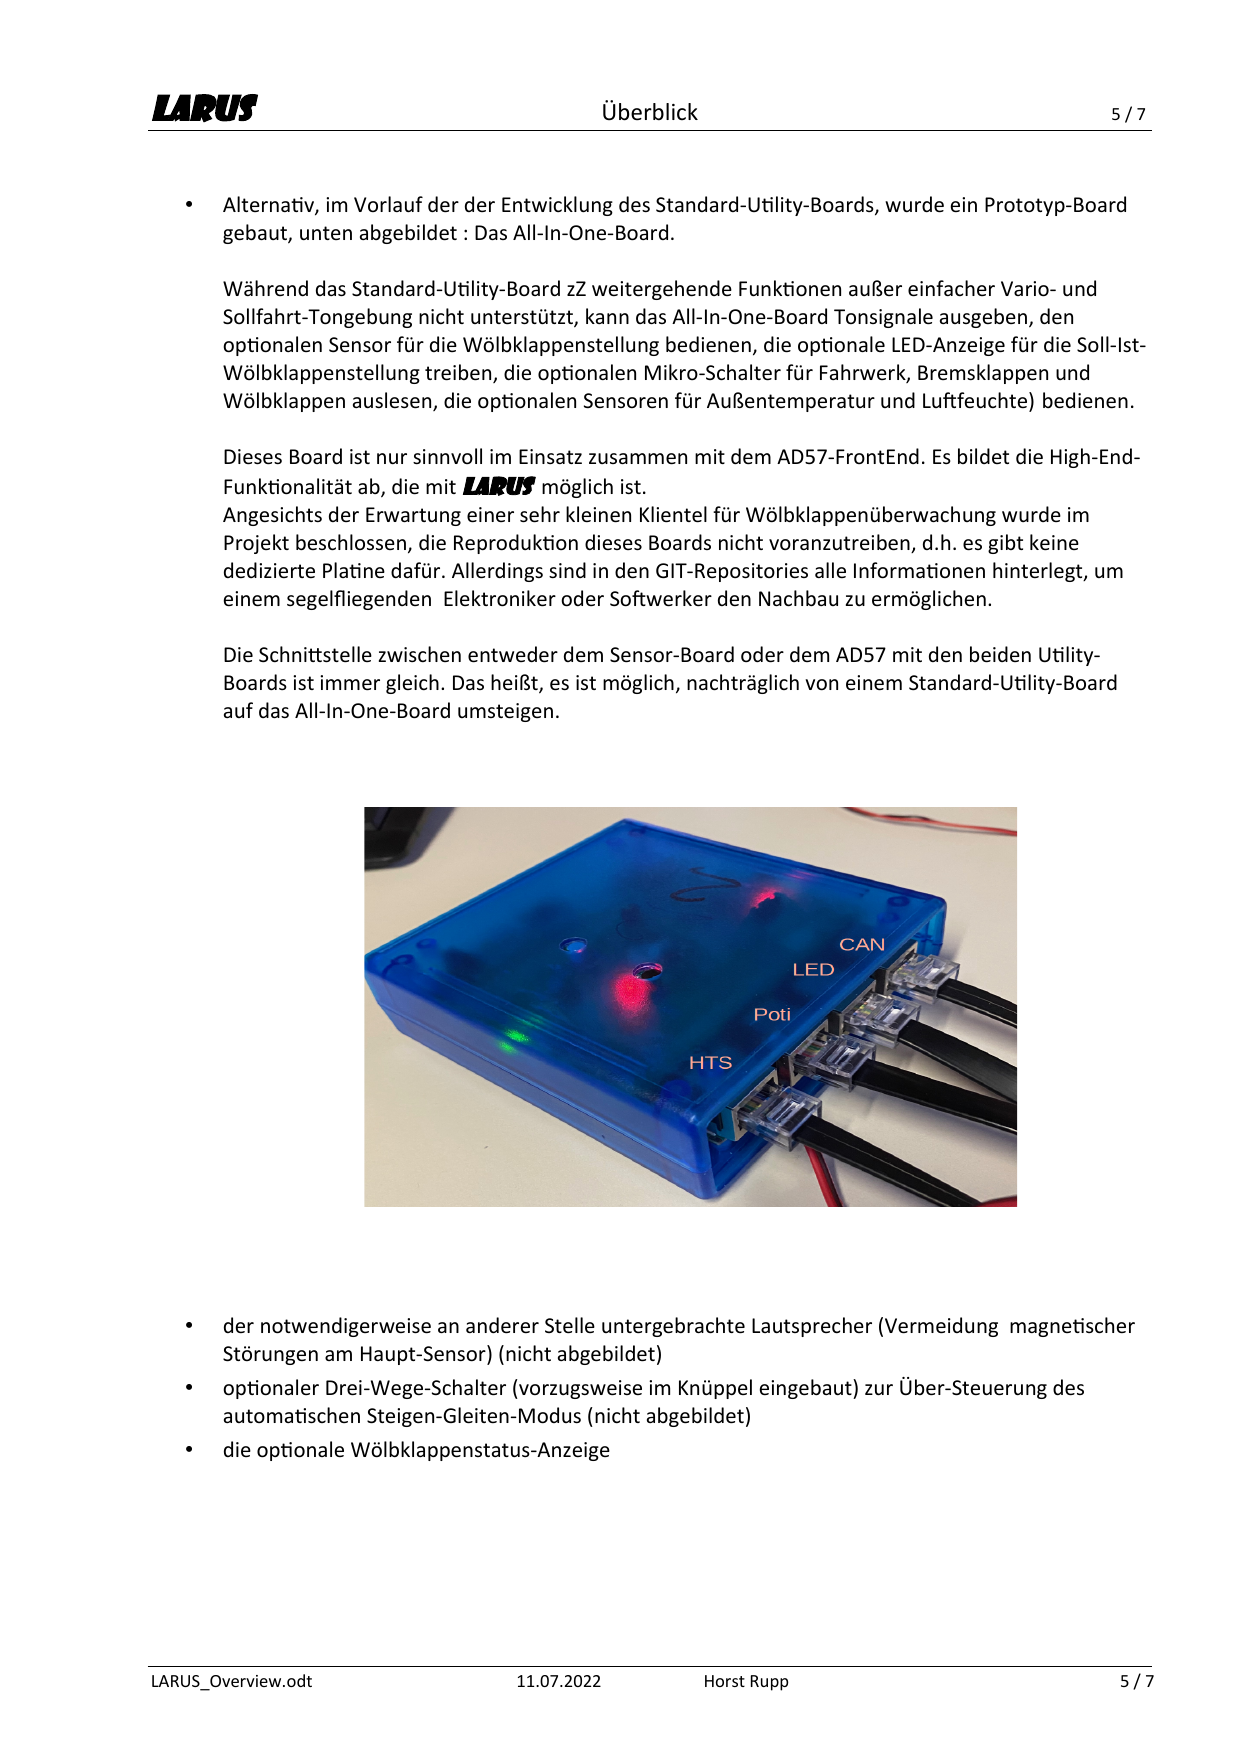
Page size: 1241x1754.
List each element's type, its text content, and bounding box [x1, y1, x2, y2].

list der notwendigerweise an anderer Stelle untergebrachte Lautsprecher (Vermeidung magnetischer Störungen am Haupt-Sensor) (nicht abgebildet) [185, 1311, 1152, 1367]
list Alternativ, im Vorlauf der der Entwicklung des Standard-Utility-Boards, wurde ein Prototyp-Board gebaut, unten abgebildet : Das All-In-One-Board. Während das Standard-Utility-Board zZ weitergehende Funktionen außer einfacher Vario- und Sollfahrt-Tongebung nicht unterstützt, kann das All-In-One-Board Tonsignale ausgeben, den optionalen Sensor für die Wölbklappenstellung bedienen, die optionale LED-Anzeige für die Soll-Ist-Wölbklappenstellung treiben, die optionalen Mikro-Schalter für Fahrwerk, Bremsklappen und Wölbklappen auslesen, die optionalen Sensoren für Außentemperatur und Luftfeuchte) bedienen. Dieses Board ist nur sinnvoll im Einsatz zusammen mit dem AD57-FrontEnd. Es bildet die High-End-Funktionalität ab, die mit LARUS möglich ist. Angesichts der Erwartung einer sehr kleinen Klientel für Wölbklappenüberwachung wurde im Projekt beschlossen, die Reproduktion dieses Boards nicht voranzutreiben, d.h. es gibt keine dedizierte Platine dafür. Allerdings sind in den GIT-Repositories alle Informationen hinterlegt, um einem segelfliegenden Elektroniker oder Softwerker den Nachbau zu ermöglichen. Die Schnittstelle zwischen entweder dem Sensor-Board oder dem AD57 mit den beiden Utility-Boards ist immer gleich. Das heißt, es ist möglich, nachträglich von einem Standard-Utility-Board auf das All-In-One-Board umsteigen. [185, 190, 1152, 724]
list optionaler Drei-Wege-Schalter (vorzugsweise im Knüppel eingebaut) zur Über-Steuerung des automatischen Steigen-Gleiten-Modus (nicht abgebildet) [185, 1373, 1152, 1429]
list die optionale Wölbklappenstatus-Anzeige [185, 1435, 1152, 1463]
picture [364, 768, 1018, 1244]
